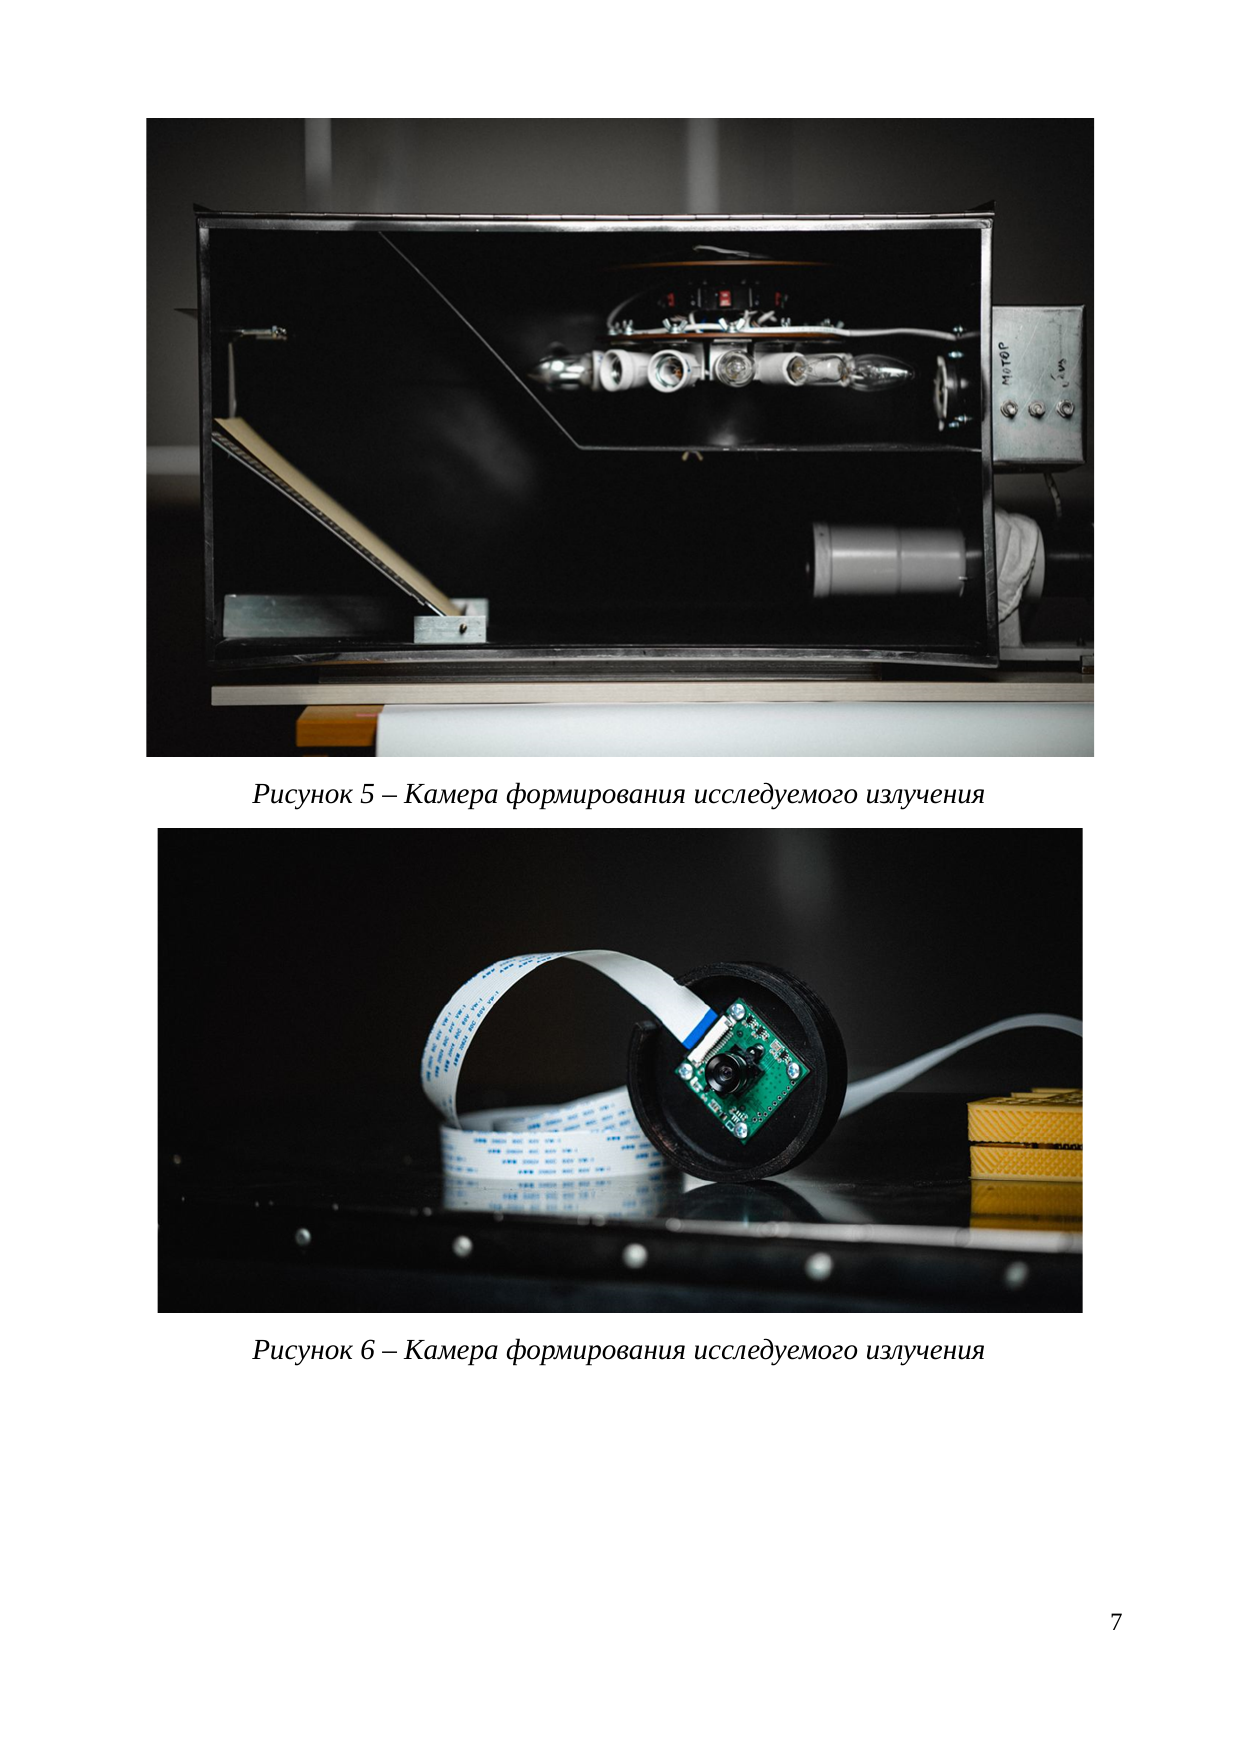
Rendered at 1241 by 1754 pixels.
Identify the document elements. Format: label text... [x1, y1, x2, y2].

text Рисунок 6 – Камера формирования исследуемого излучения [118, 1332, 1122, 1366]
text Рисунок 5 – Камера формирования исследуемого излучения [118, 776, 1122, 809]
picture [157, 828, 1083, 1313]
picture [146, 118, 1095, 757]
